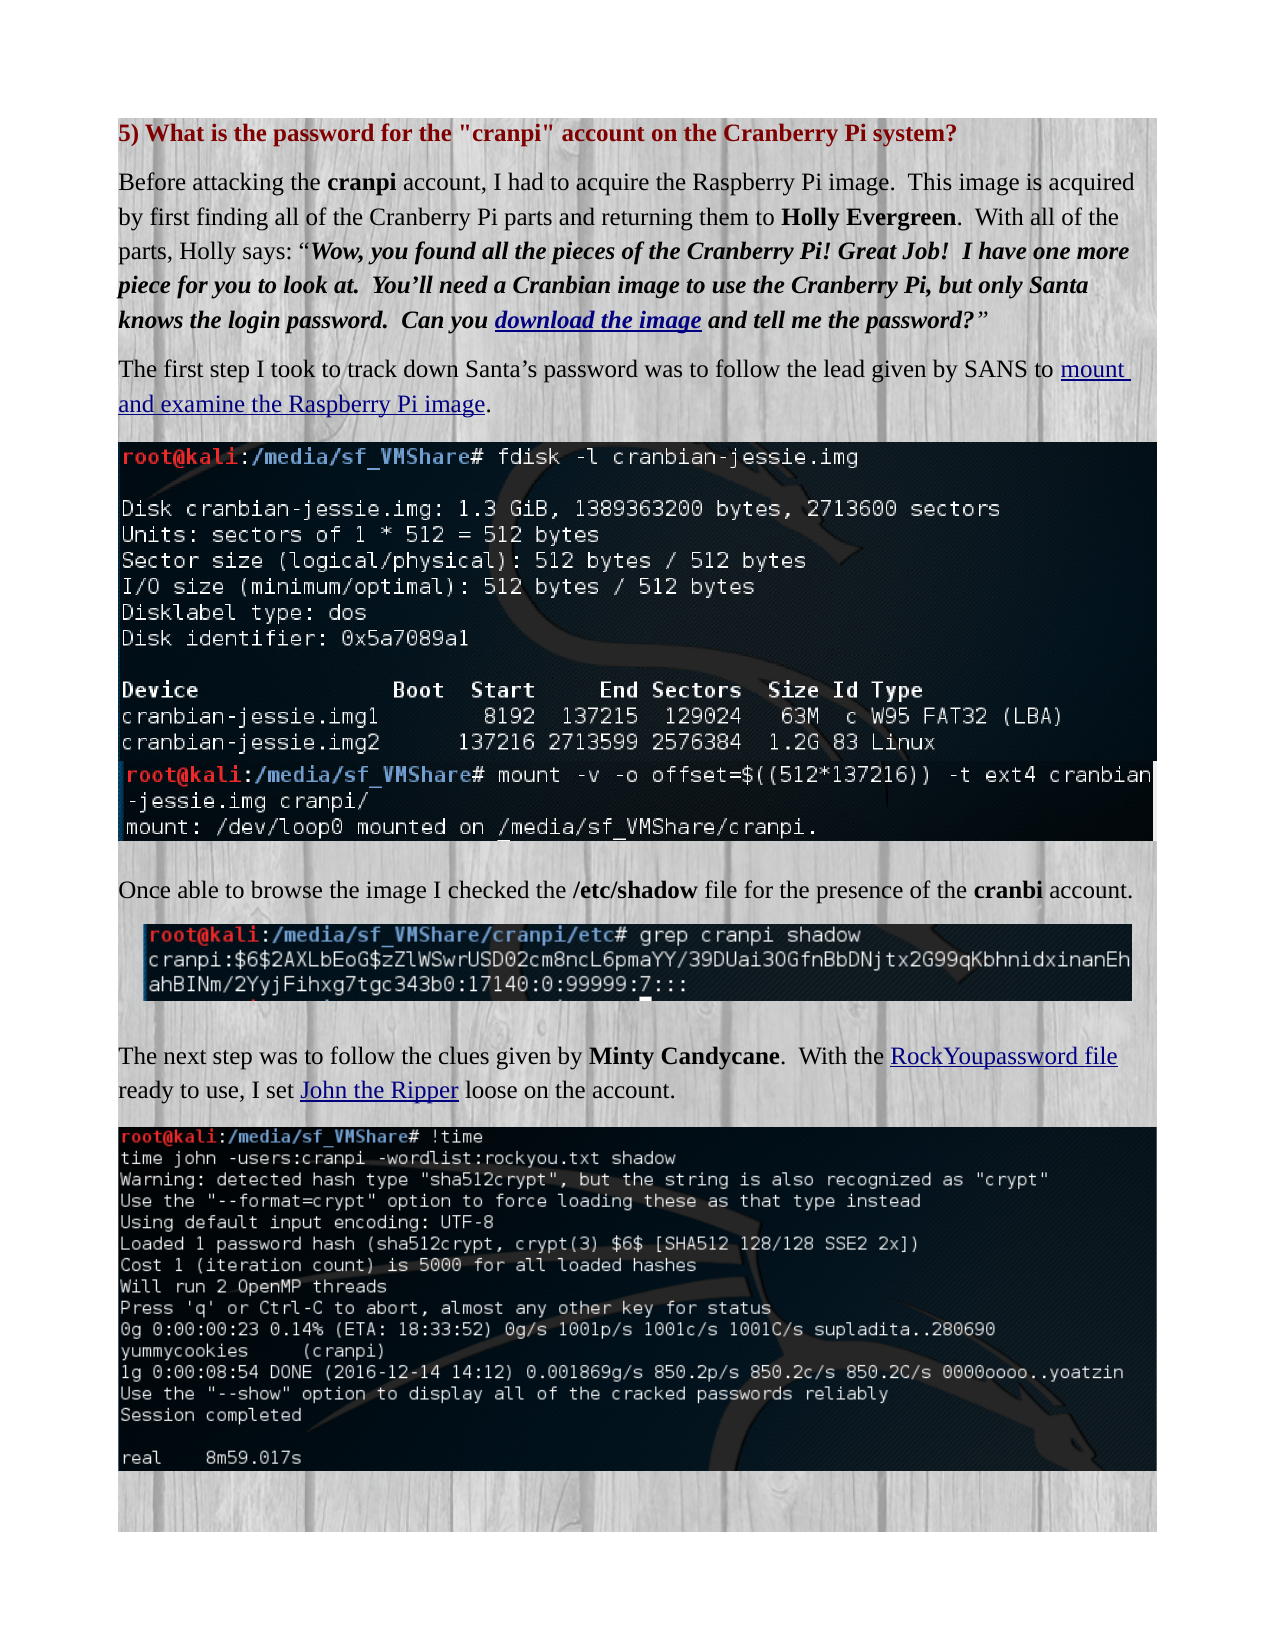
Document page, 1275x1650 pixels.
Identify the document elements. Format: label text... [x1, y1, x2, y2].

text Once able to browse the image I checked the /etc/shadow file for the presence of the cranbi account. [118, 841, 1157, 904]
picture [118, 417, 1157, 438]
text [118, 438, 1157, 442]
picture [118, 334, 1157, 354]
text 5) What is the password for the "cranpi" account on the Cranberry Pi system? [118, 118, 1157, 147]
picture [118, 147, 1157, 167]
text Before attacking the cranpi account, I had to acquire the Raspberry Pi image. This image is acquired by first finding all of the Cranberry Pi parts and returning them to Holly Evergreen. With all of the parts, Holly says: “Wow, you found all the pieces of the Cranberry Pi! Great Job! I have one more piece for you to look at. You’ll need a Cranbian image to use the Cranberry Pi, but only Santa knows the login password. Can you download the image and tell me the password?” [118, 167, 1157, 334]
picture [118, 904, 1157, 1001]
picture [118, 1104, 1157, 1532]
picture [118, 442, 1157, 841]
text The next step was to follow the clues given by Minty Candycane. With the RockYoupassword file ready to use, I set John the Ripper loose on the account. [118, 924, 1157, 1104]
text The first step I took to track down Santa’s password was to follow the lead given by SANS to mount and examine the Raspberry Pi image. [118, 354, 1157, 417]
